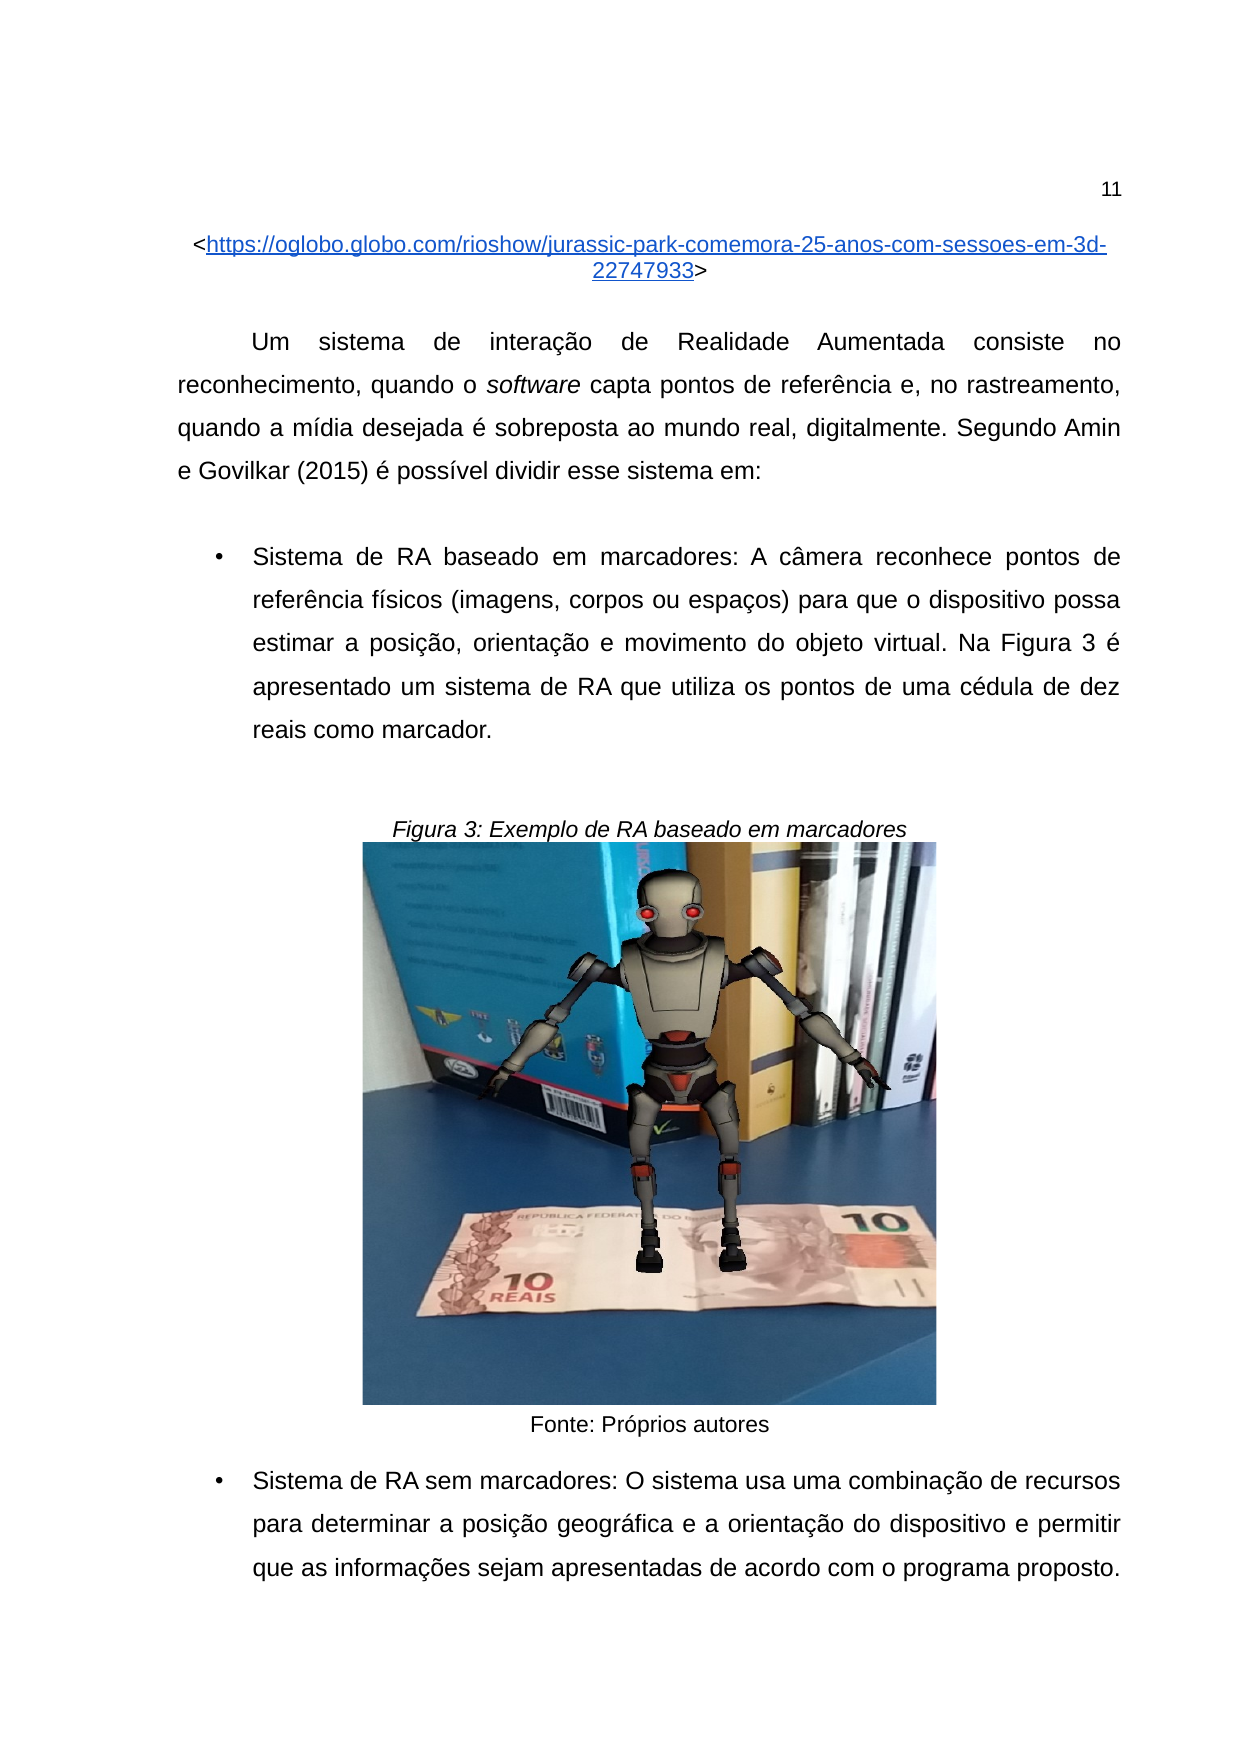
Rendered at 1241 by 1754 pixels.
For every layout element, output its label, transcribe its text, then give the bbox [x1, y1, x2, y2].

text <https://oglobo.globo.com/rioshow/jurassic-park-comemora-25-anos-com-sessoes-em-3d-22747933> [177, 231, 1122, 283]
text Um sistema de interação de Realidade Aumentada consiste no reconhecimento, quando o software capta pontos de referência e, no rastreamento, quando a mídia desejada é sobreposta ao mundo real, digitalmente. Segundo Amin e Govilkar (2015) é possível dividir esse sistema em: [177, 326, 1122, 484]
picture [362, 842, 937, 1405]
list Sistema de RA baseado em marcadores: A câmera reconhece pontos de referência físicos (imagens, corpos ou espaços) para que o dispositivo possa estimar a posição, orientação e movimento do objeto virtual. Na Figura 3 é apresentado um sistema de RA que utiliza os pontos de uma cédula de dez reais como marcador. [215, 542, 1122, 743]
list Figura 3: Exemplo de RA baseado em marcadores [363, 814, 936, 842]
list Sistema de RA sem marcadores: O sistema usa uma combinação de recursos para determinar a posição geográfica e a orientação do dispositivo e permitir que as informações sejam apresentadas de acordo com o programa proposto. [215, 1466, 1122, 1581]
text Fonte: Próprios autores [177, 1411, 1122, 1437]
